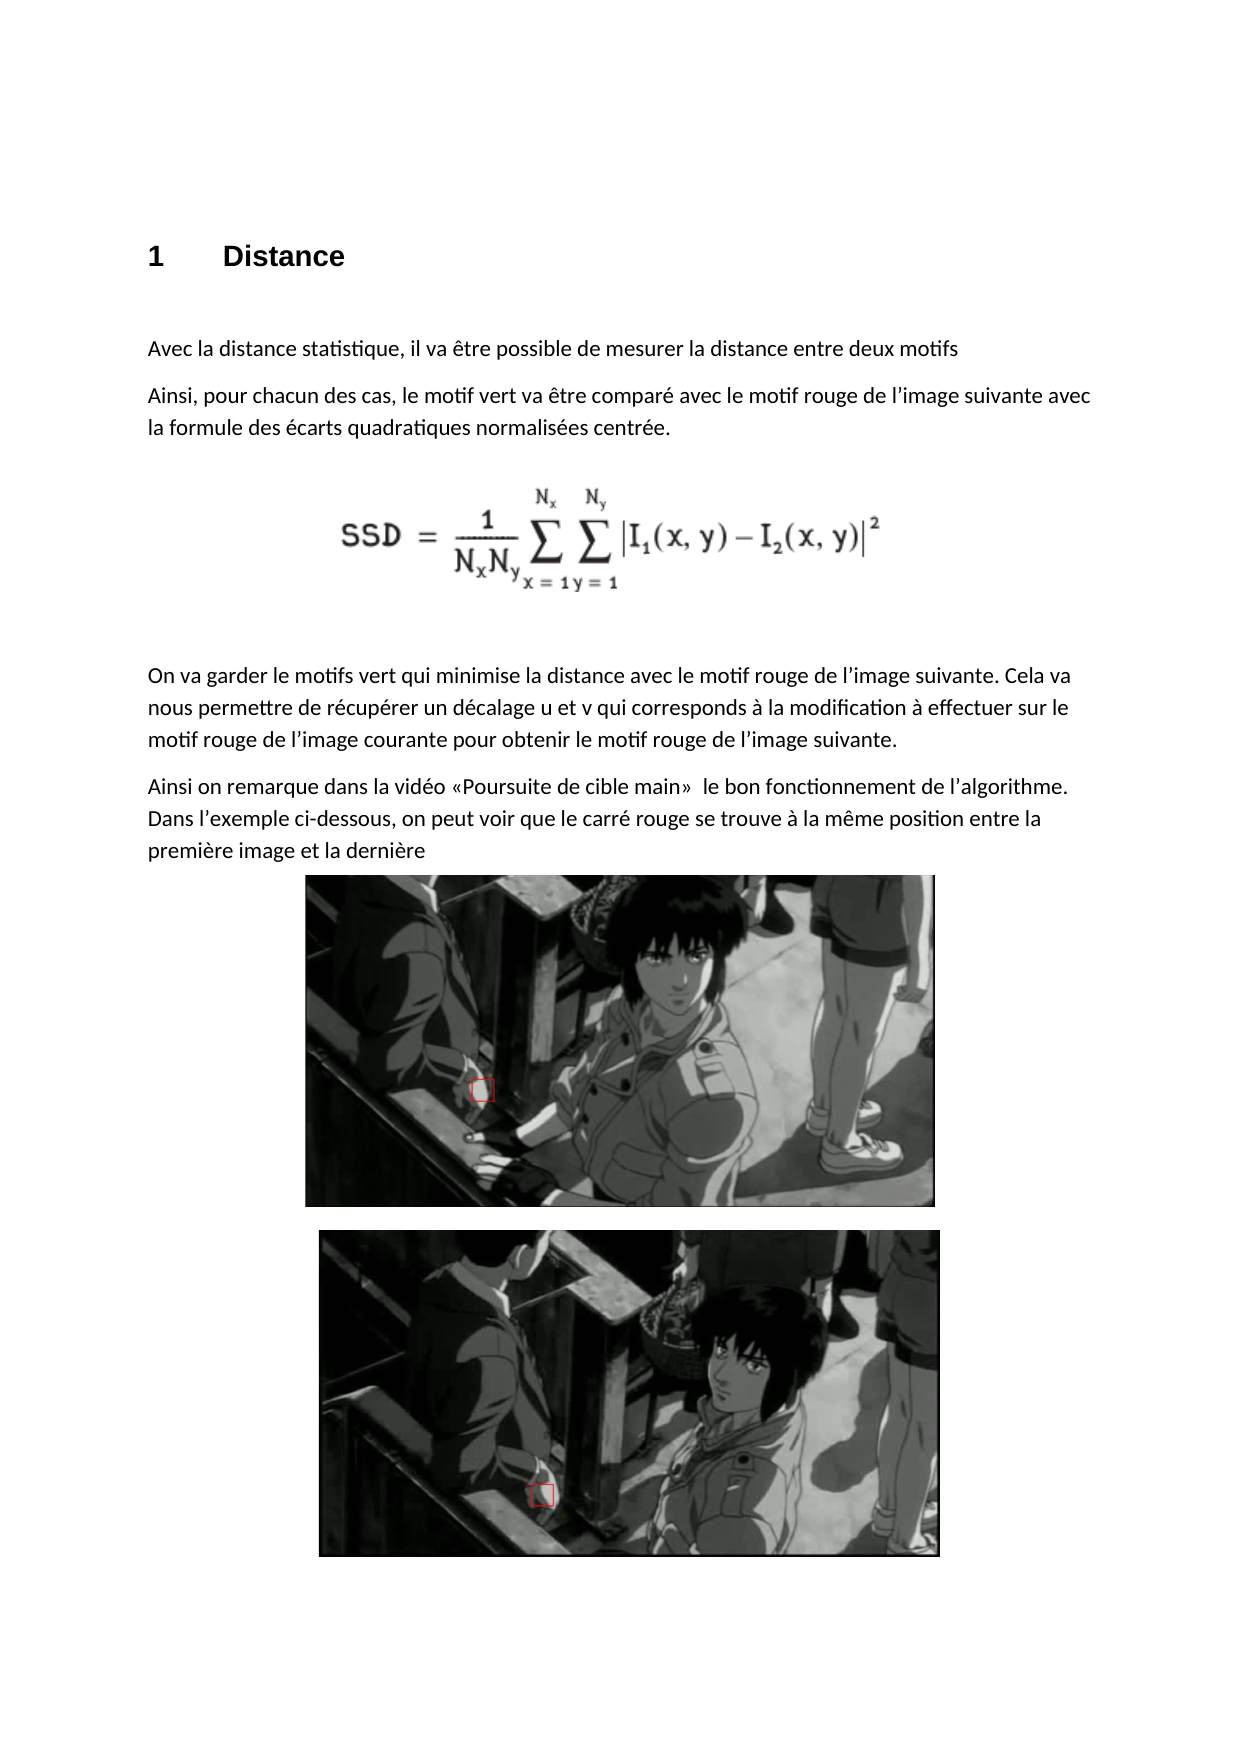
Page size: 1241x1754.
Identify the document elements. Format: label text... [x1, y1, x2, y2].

text Ainsi, pour chacun des cas, le motif vert va être comparé avec le motif rouge de l’image suivante avec la formule des écarts quadratiques normalisées centrée. [148, 381, 1093, 441]
picture [318, 1230, 940, 1557]
picture [334, 483, 908, 592]
picture [305, 875, 935, 1207]
text On va garder le motifs vert qui minimise la distance avec le motif rouge de l’image suivante. Cela va nous permettre de récupérer un décalage u et v qui corresponds à la modification à effectuer sur le motif rouge de l’image courante pour obtenir le motif rouge de l’image suivante. [148, 661, 1093, 753]
text Avec la distance statistique, il va être possible de mesurer la distance entre deux motifs [148, 334, 1093, 362]
subtitle Distance [148, 238, 1093, 272]
text Ainsi on remarque dans la vidéo «Poursuite de cible main» le bon fonctionnement de l’algorithme. Dans l’exemple ci-dessous, on peut voir que le carré rouge se trouve à la même position entre la première image et la dernière [148, 772, 1093, 864]
